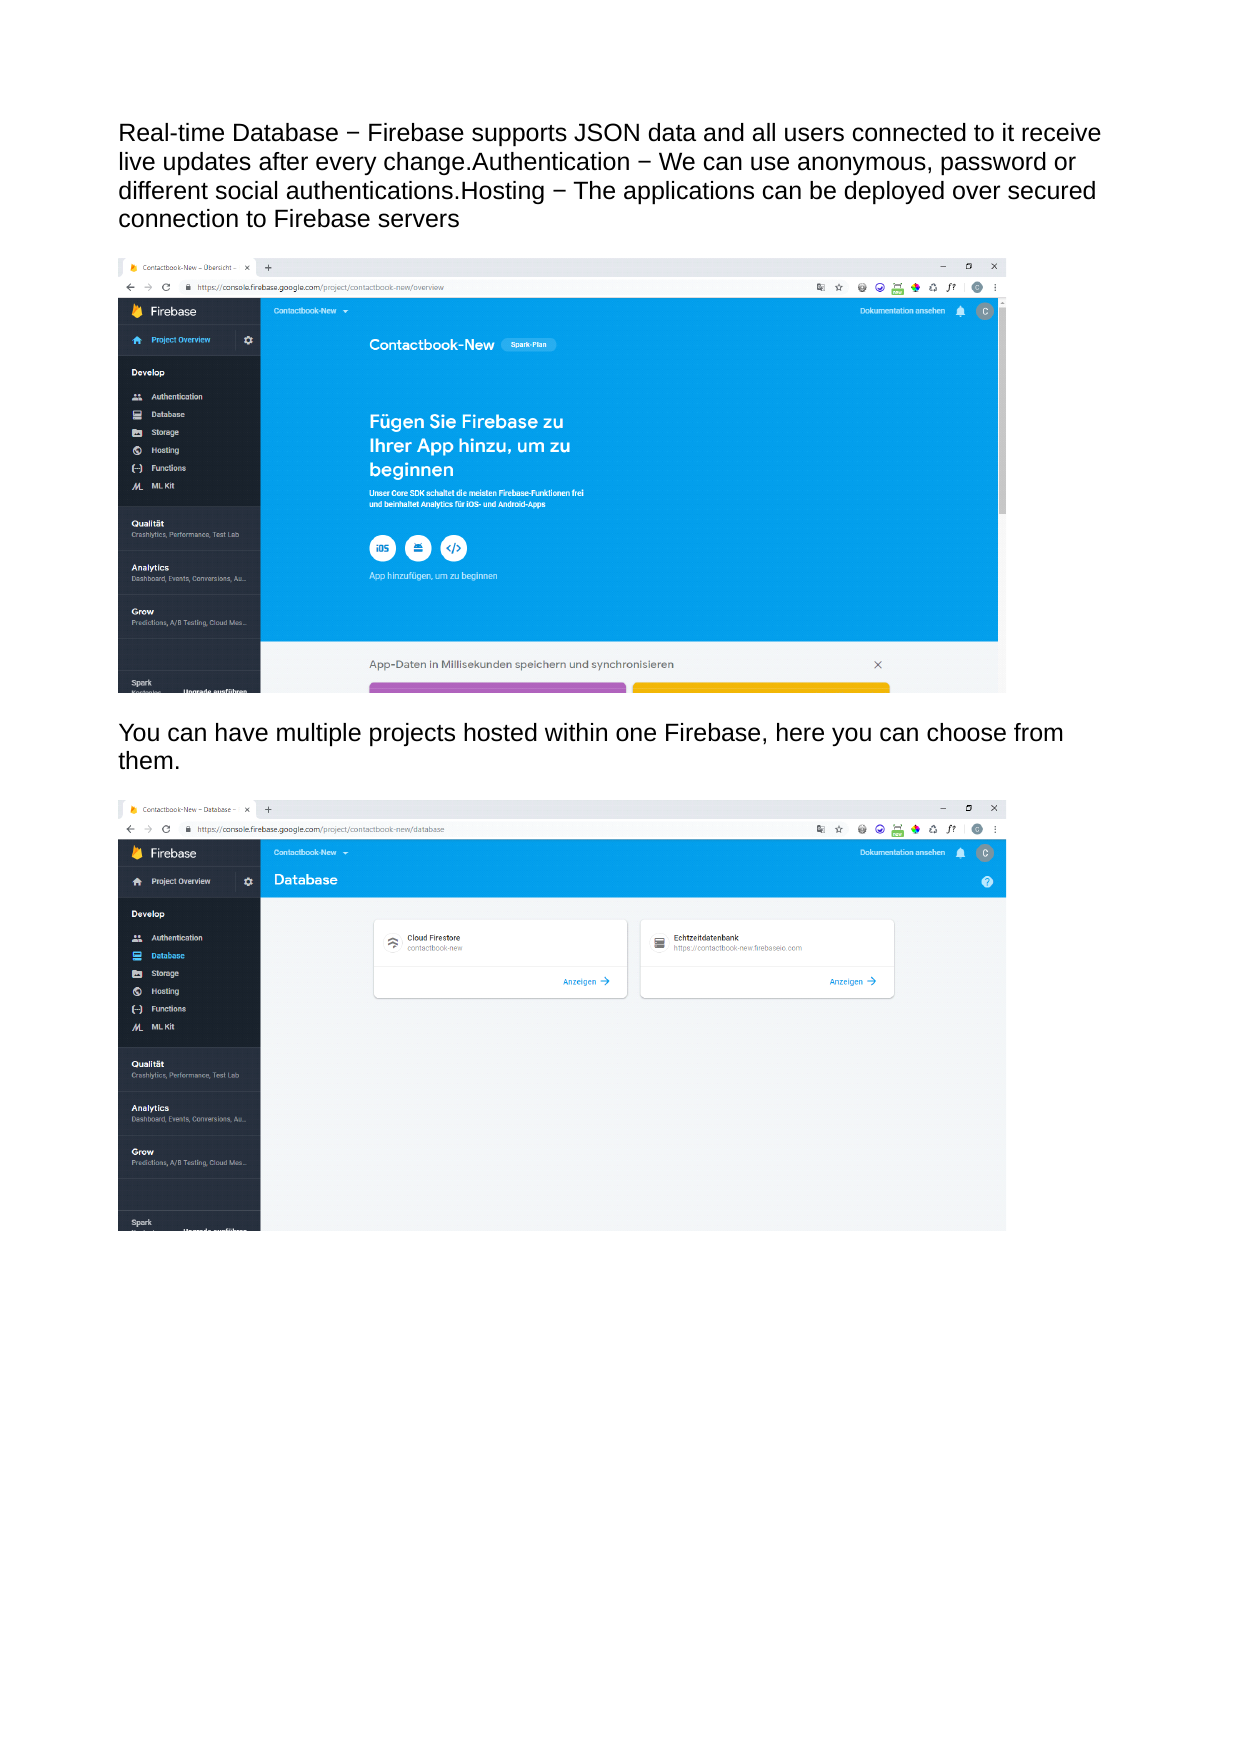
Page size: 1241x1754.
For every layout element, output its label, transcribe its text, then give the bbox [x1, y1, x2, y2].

text Real-time Database − Firebase supports JSON data and all users connected to it receive live updates after every change.Authentication − We can use anonymous, password or different social authentications.Hosting − The applications can be deployed over secured connection to Firebase servers [118, 118, 1122, 233]
text You can have multiple projects hosted within one Firebase, here you can choose from them. [118, 718, 1122, 775]
